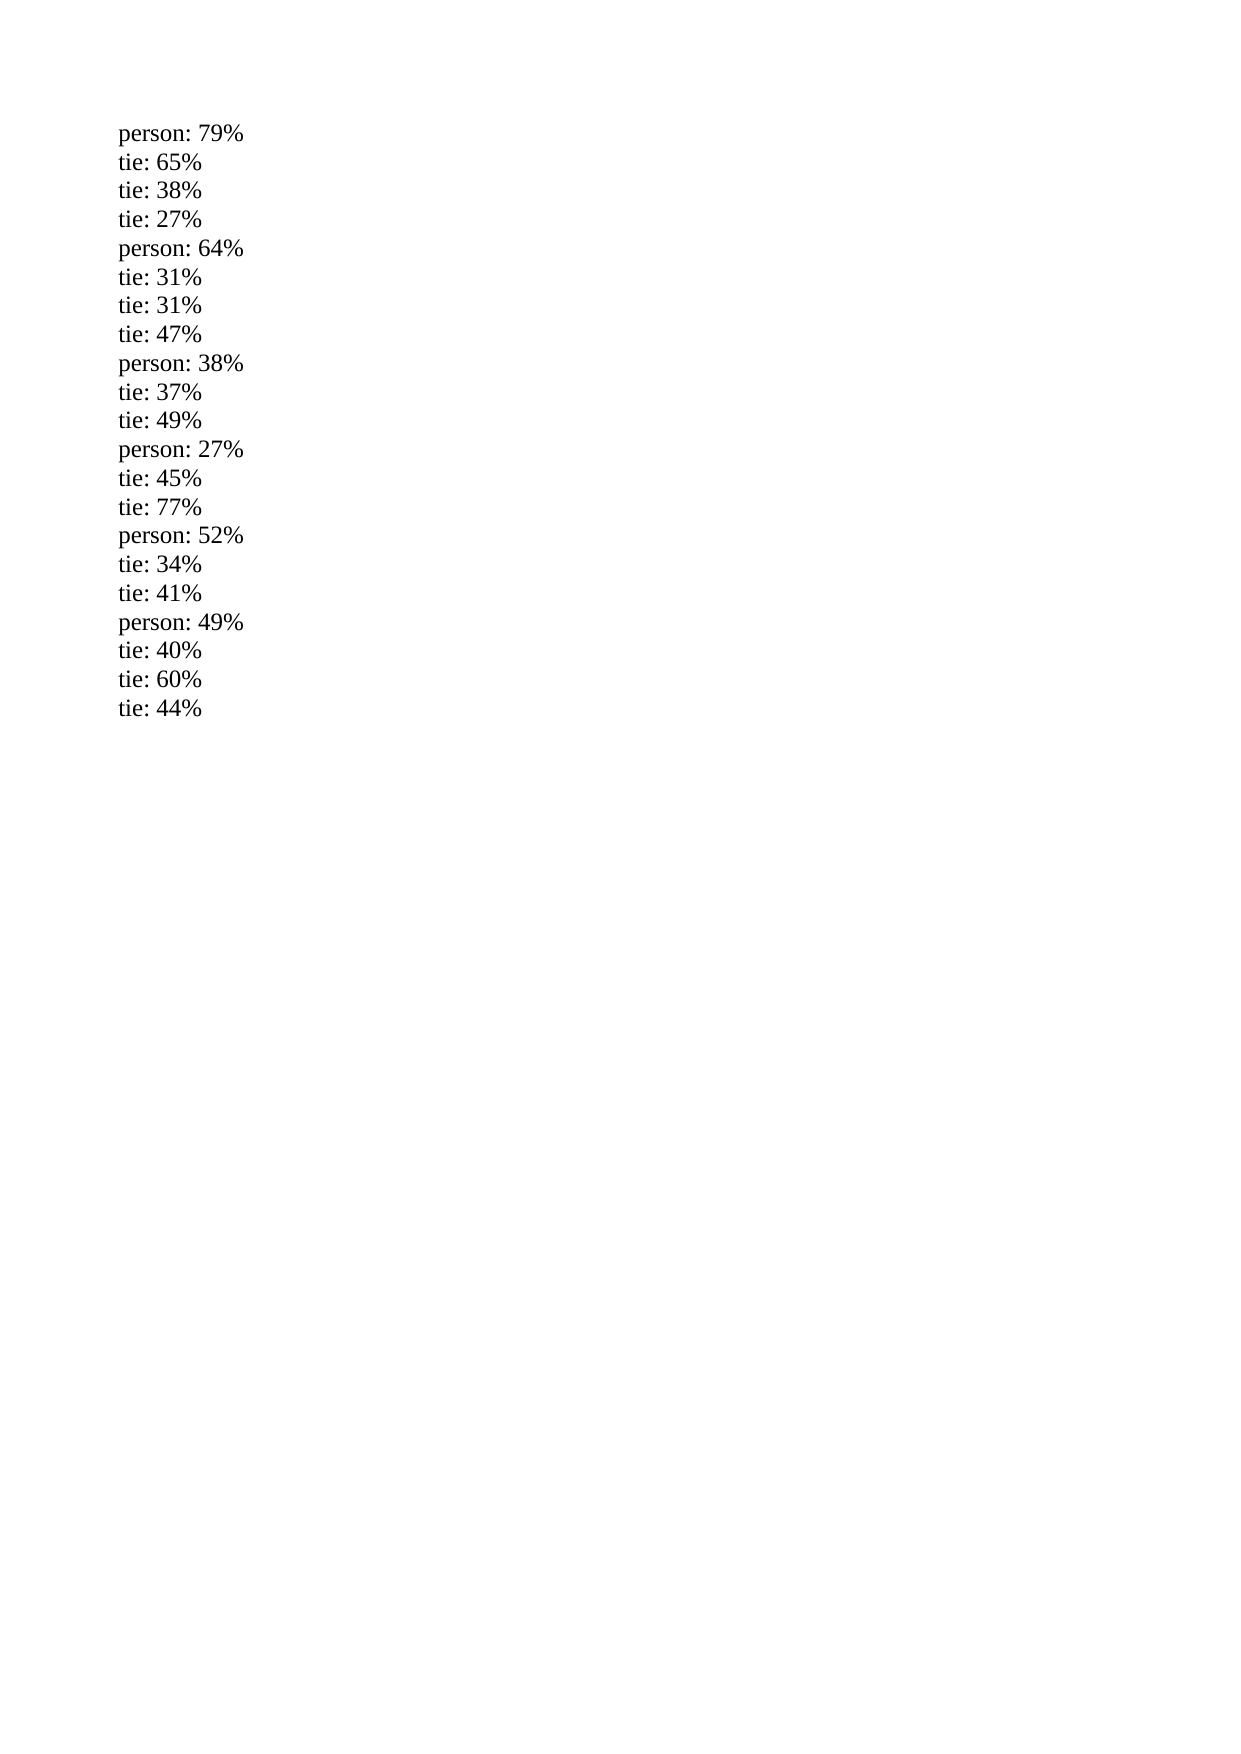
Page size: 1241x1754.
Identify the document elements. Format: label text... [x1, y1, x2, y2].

text tie: 44% [118, 693, 1122, 722]
text tie: 49% [118, 406, 1122, 434]
text tie: 40% [118, 636, 1122, 664]
text tie: 65% [118, 147, 1122, 176]
text person: 27% [118, 434, 1122, 463]
text person: 49% [118, 607, 1122, 636]
text tie: 31% [118, 291, 1122, 319]
text tie: 45% [118, 463, 1122, 492]
text tie: 41% [118, 578, 1122, 607]
text tie: 27% [118, 204, 1122, 233]
text tie: 38% [118, 176, 1122, 204]
text person: 64% [118, 233, 1122, 262]
text tie: 37% [118, 377, 1122, 406]
text tie: 31% [118, 262, 1122, 291]
text tie: 34% [118, 549, 1122, 578]
text person: 52% [118, 521, 1122, 549]
text person: 79% [118, 118, 1122, 147]
text tie: 77% [118, 492, 1122, 521]
text person: 38% [118, 348, 1122, 377]
text tie: 47% [118, 319, 1122, 348]
text tie: 60% [118, 664, 1122, 693]
